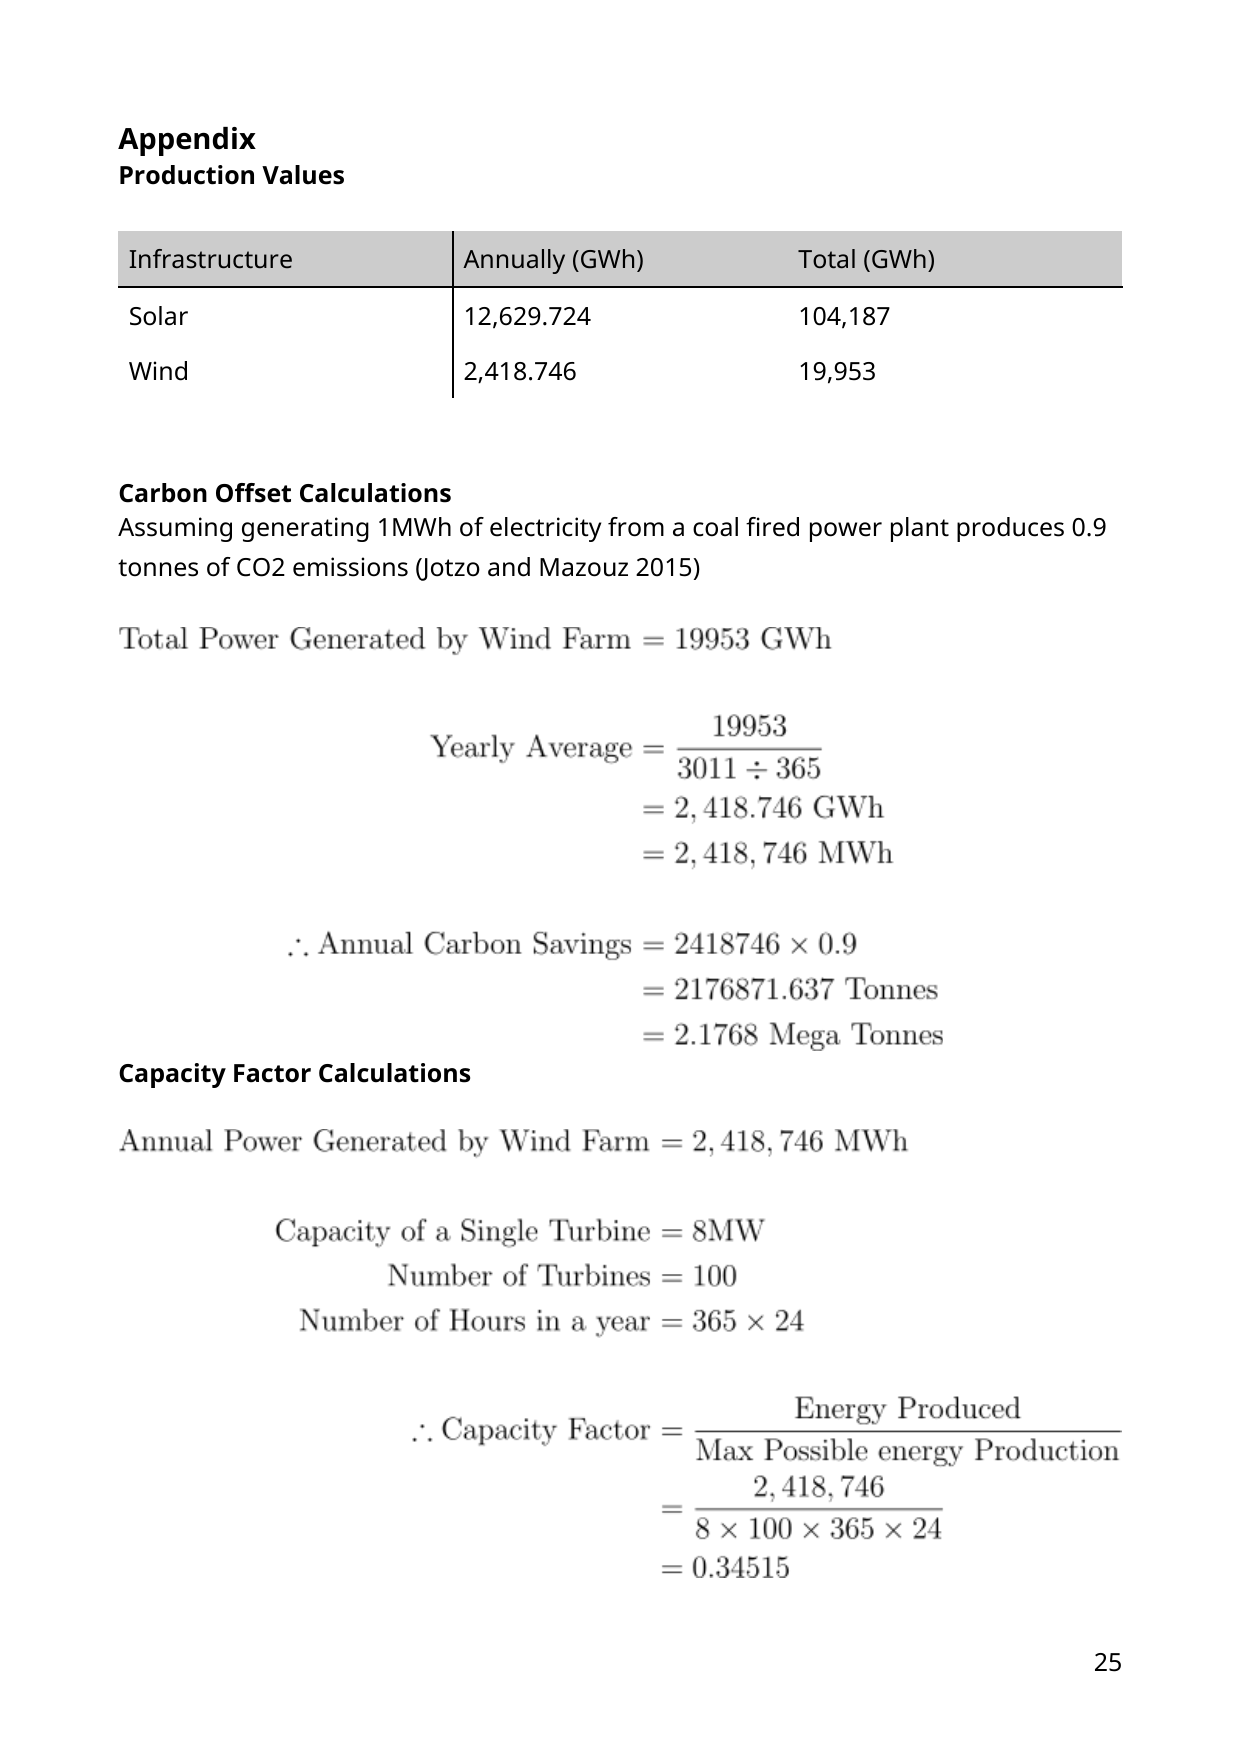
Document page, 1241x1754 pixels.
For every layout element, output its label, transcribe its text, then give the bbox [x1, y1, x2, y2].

subtitle Production Values [118, 158, 1122, 192]
table_cell 2,418.746 [454, 343, 788, 398]
picture [118, 1129, 1122, 1578]
subtitle Capacity Factor Calculations [118, 1056, 1122, 1090]
table_header Total (GWh) [788, 231, 1122, 286]
table_header Infrastructure [118, 231, 452, 286]
subtitle Carbon Offset Calculations [118, 476, 1122, 510]
picture [118, 627, 943, 1051]
table_cell Solar [118, 288, 452, 343]
subtitle Appendix [118, 118, 1122, 158]
table_cell 104,187 [788, 288, 1122, 343]
table_header Annually (GWh) [454, 231, 788, 286]
table_cell 19,953 [788, 343, 1122, 398]
table_cell 12,629.724 [454, 288, 788, 343]
text Assuming generating 1MWh of electricity from a coal fired power plant produces 0.9 tonnes of CO2 emissions (Jotzo and Mazouz 2015) [118, 510, 1122, 583]
table_cell Wind [118, 343, 452, 398]
